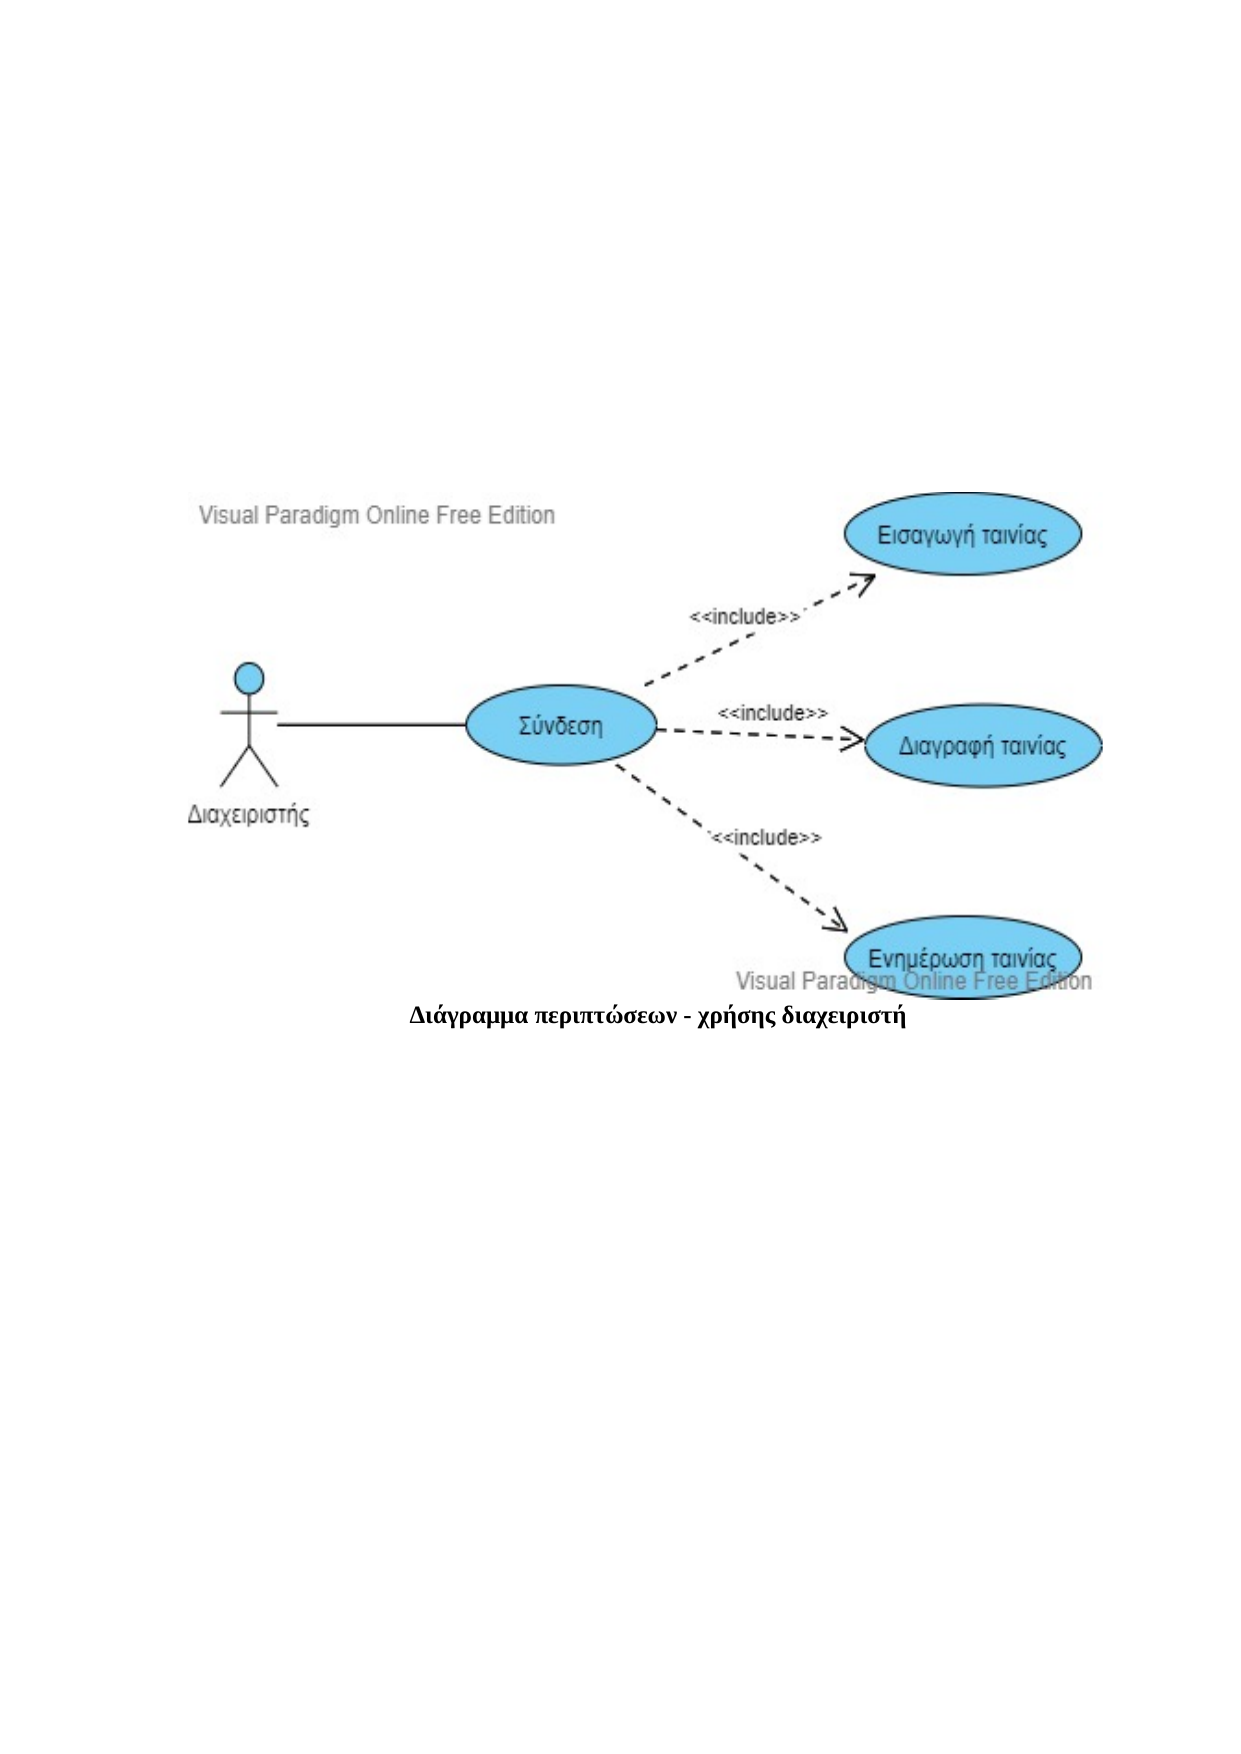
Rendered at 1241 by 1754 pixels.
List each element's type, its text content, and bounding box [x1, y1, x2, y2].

text Διάγραμμα περιπτώσεων - χρήσης διαχειριστή [192, 538, 1122, 1029]
